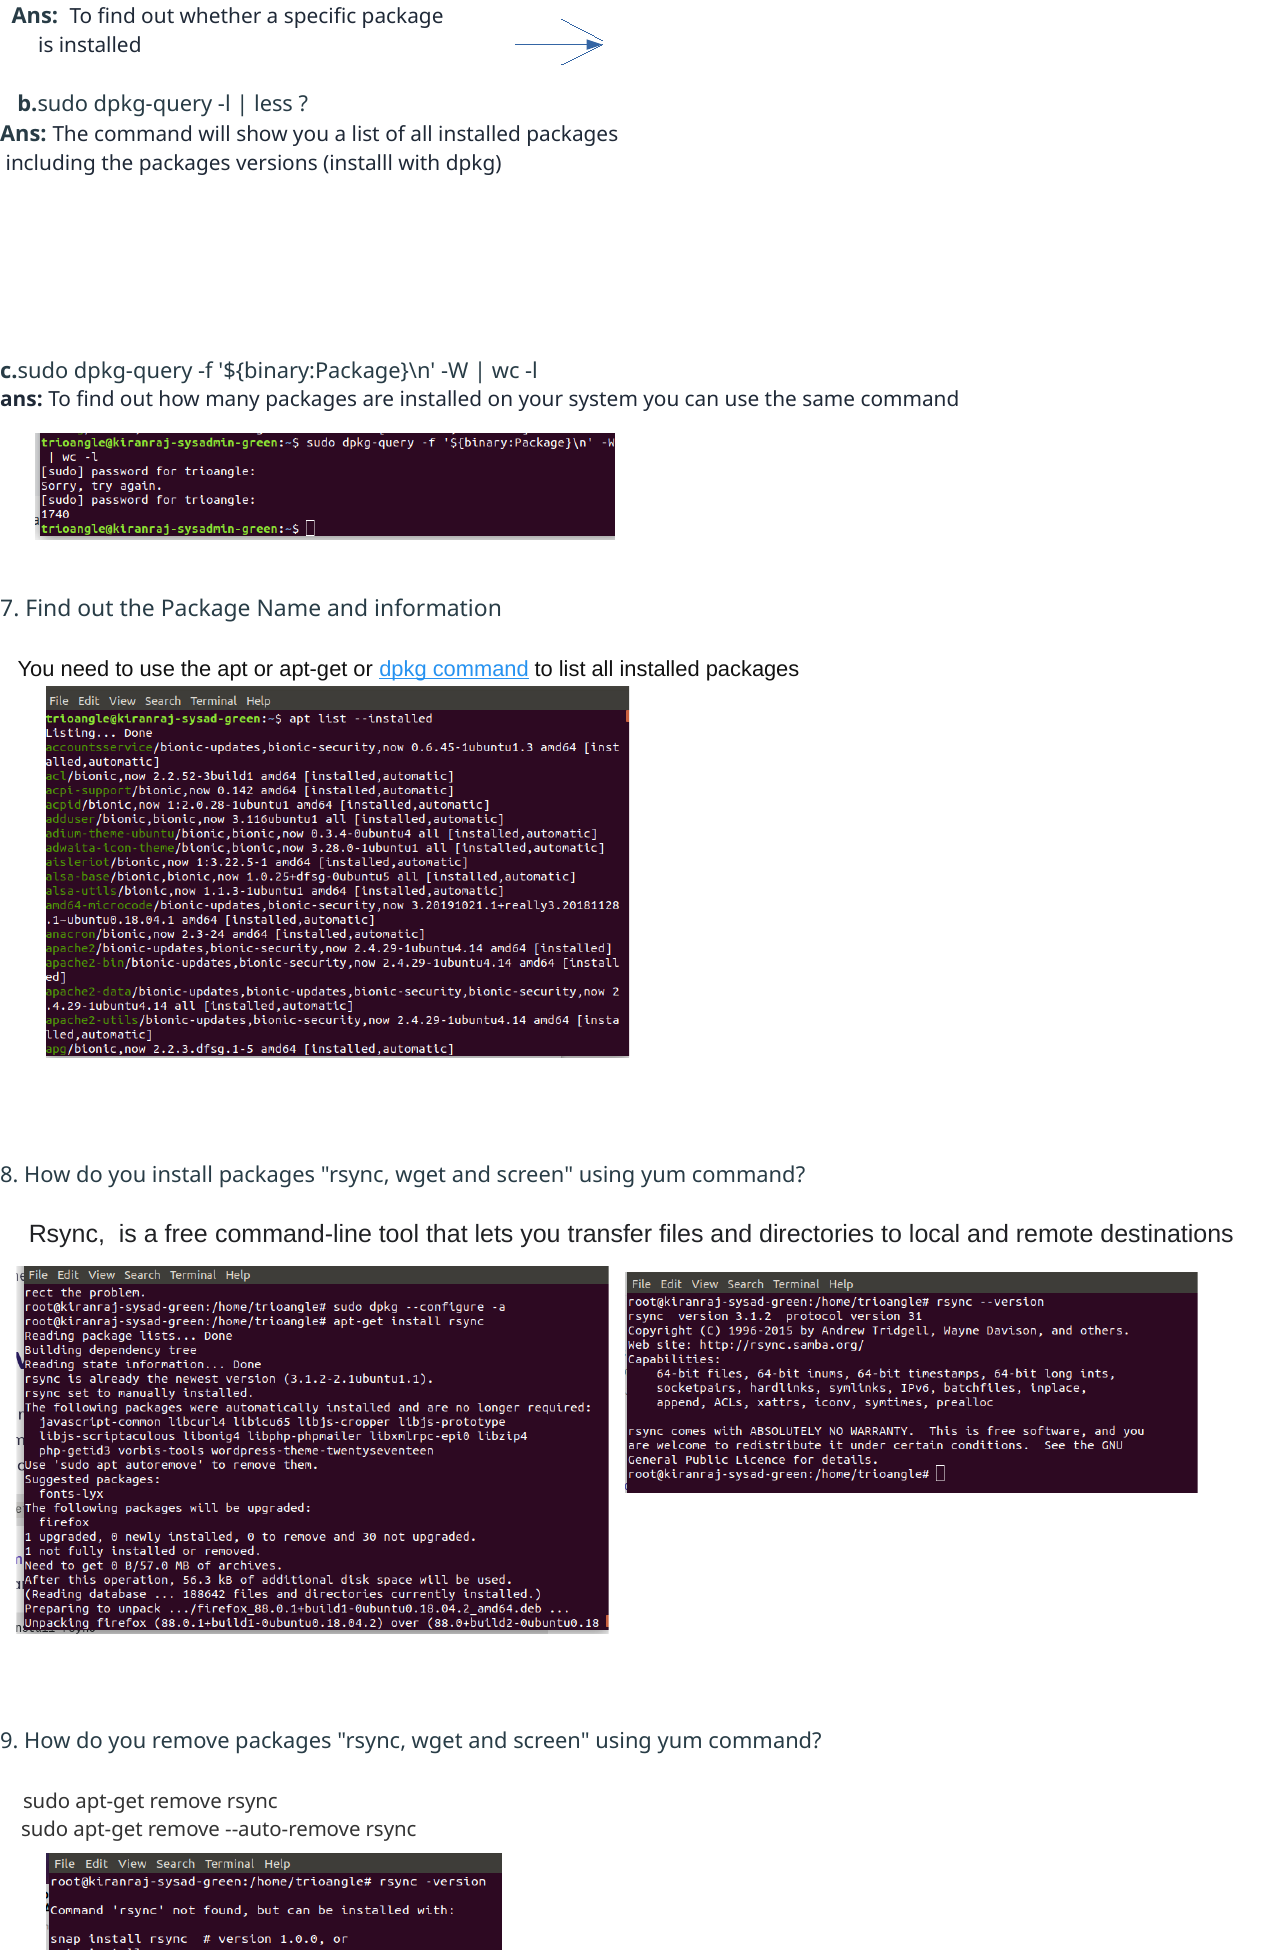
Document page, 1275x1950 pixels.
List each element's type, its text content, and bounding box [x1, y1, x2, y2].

text Rsync, is a free command-line tool that lets you transfer files and directories to local and remote destinations [0, 1219, 1275, 1249]
text 7. Find out the Package Name and information [0, 592, 1275, 623]
picture [625, 1272, 1198, 1493]
text b.sudo dpkg-query -l | less ? [0, 88, 1275, 118]
picture [244, 433, 615, 540]
text Ans: To find out whether a specific package [0, 0, 1275, 30]
picture [16, 1266, 609, 1634]
text Ans: The command will show you a list of all installed packages [0, 118, 1275, 148]
text is installed [0, 30, 1275, 58]
text ans: To find out how many packages are installed on your system you can use the same command [0, 384, 1275, 413]
picture [50, 686, 630, 1058]
text sudo apt-get remove --auto-remove rsync [0, 1815, 1275, 1842]
text including the packages versions (installl with dpkg) [0, 148, 1275, 176]
text You need to use the apt or apt-get or dpkg command to list all installed packages [0, 653, 1275, 683]
picture [115, 1853, 502, 1950]
text sudo apt-get remove rsync [0, 1785, 1275, 1815]
text 9. How do you remove packages "rsync, wget and screen" using yum command? [0, 1725, 1275, 1755]
text 8. How do you install packages "rsync, wget and screen" using yum command? [0, 1159, 1275, 1189]
text c.sudo dpkg-query -f '${binary:Package}\n' -W | wc -l [0, 355, 1275, 384]
